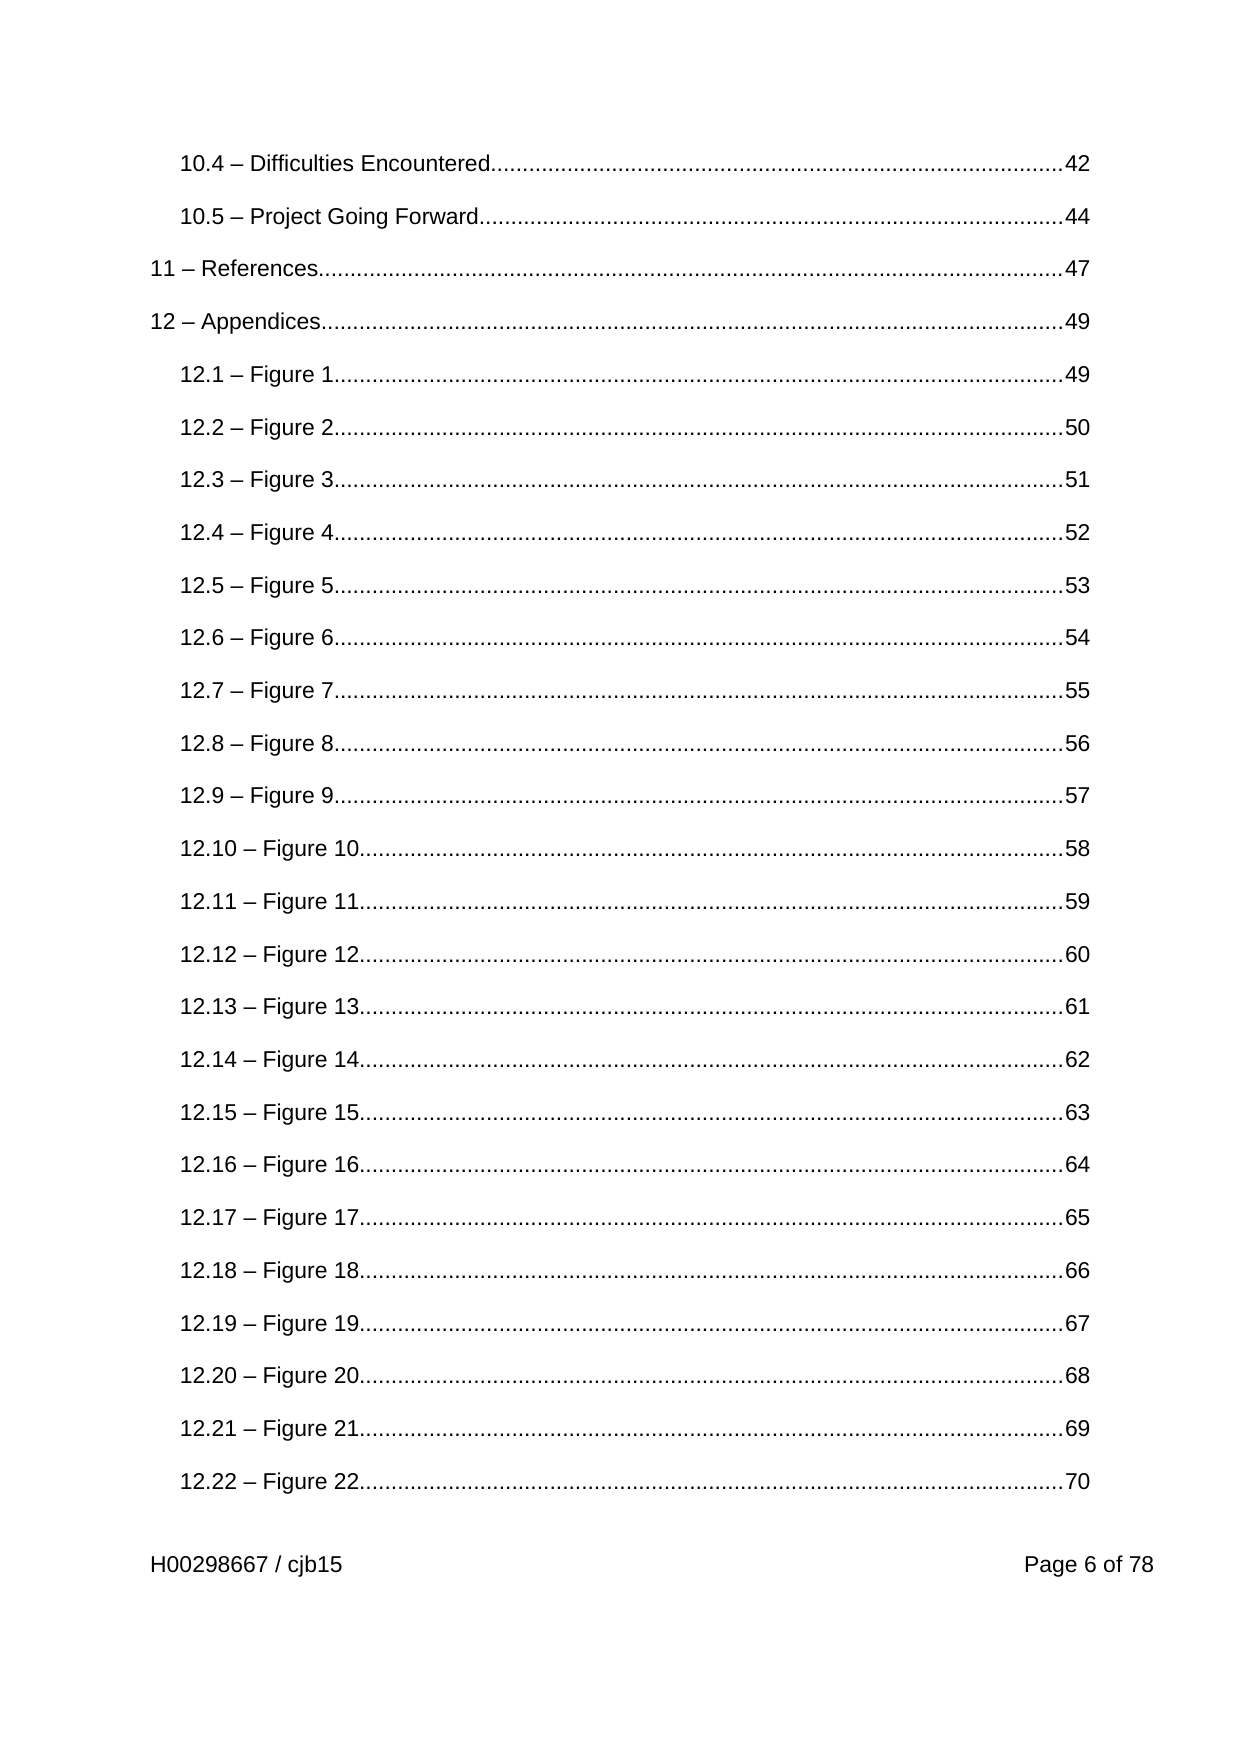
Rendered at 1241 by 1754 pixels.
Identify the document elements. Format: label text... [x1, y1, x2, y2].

text 12.1 – Figure 1 49 [179, 361, 1090, 387]
text 12.20 – Figure 20 68 [179, 1362, 1090, 1389]
text 12.14 – Figure 14 62 [179, 1046, 1090, 1072]
text 12.2 – Figure 2 50 [179, 413, 1090, 440]
text 12.15 – Figure 15 63 [179, 1099, 1090, 1125]
text 12.17 – Figure 17 65 [179, 1204, 1090, 1231]
text 12.4 – Figure 4 52 [179, 519, 1090, 545]
text 12.9 – Figure 9 57 [179, 782, 1090, 809]
text 12.11 – Figure 11 59 [179, 888, 1090, 914]
text 12.12 – Figure 12 60 [179, 941, 1090, 967]
text 12.10 – Figure 10 58 [179, 835, 1090, 862]
text 12 – Appendices 49 [150, 308, 1090, 334]
text 12.16 – Figure 16 64 [179, 1151, 1090, 1178]
text 12.6 – Figure 6 54 [179, 624, 1090, 651]
text 11 – References 47 [150, 255, 1090, 282]
text 10.4 – Difficulties Encountered 42 [179, 150, 1090, 176]
text 12.19 – Figure 19 67 [179, 1309, 1090, 1336]
text 12.7 – Figure 7 55 [179, 677, 1090, 703]
text 12.18 – Figure 18 66 [179, 1257, 1090, 1283]
text 12.22 – Figure 22 70 [179, 1468, 1090, 1494]
text 10.5 – Project Going Forward 44 [179, 203, 1090, 229]
text 12.13 – Figure 13 61 [179, 993, 1090, 1020]
text 12.5 – Figure 5 53 [179, 572, 1090, 598]
text 12.3 – Figure 3 51 [179, 466, 1090, 493]
text 12.8 – Figure 8 56 [179, 730, 1090, 756]
text 12.21 – Figure 21 69 [179, 1415, 1090, 1441]
